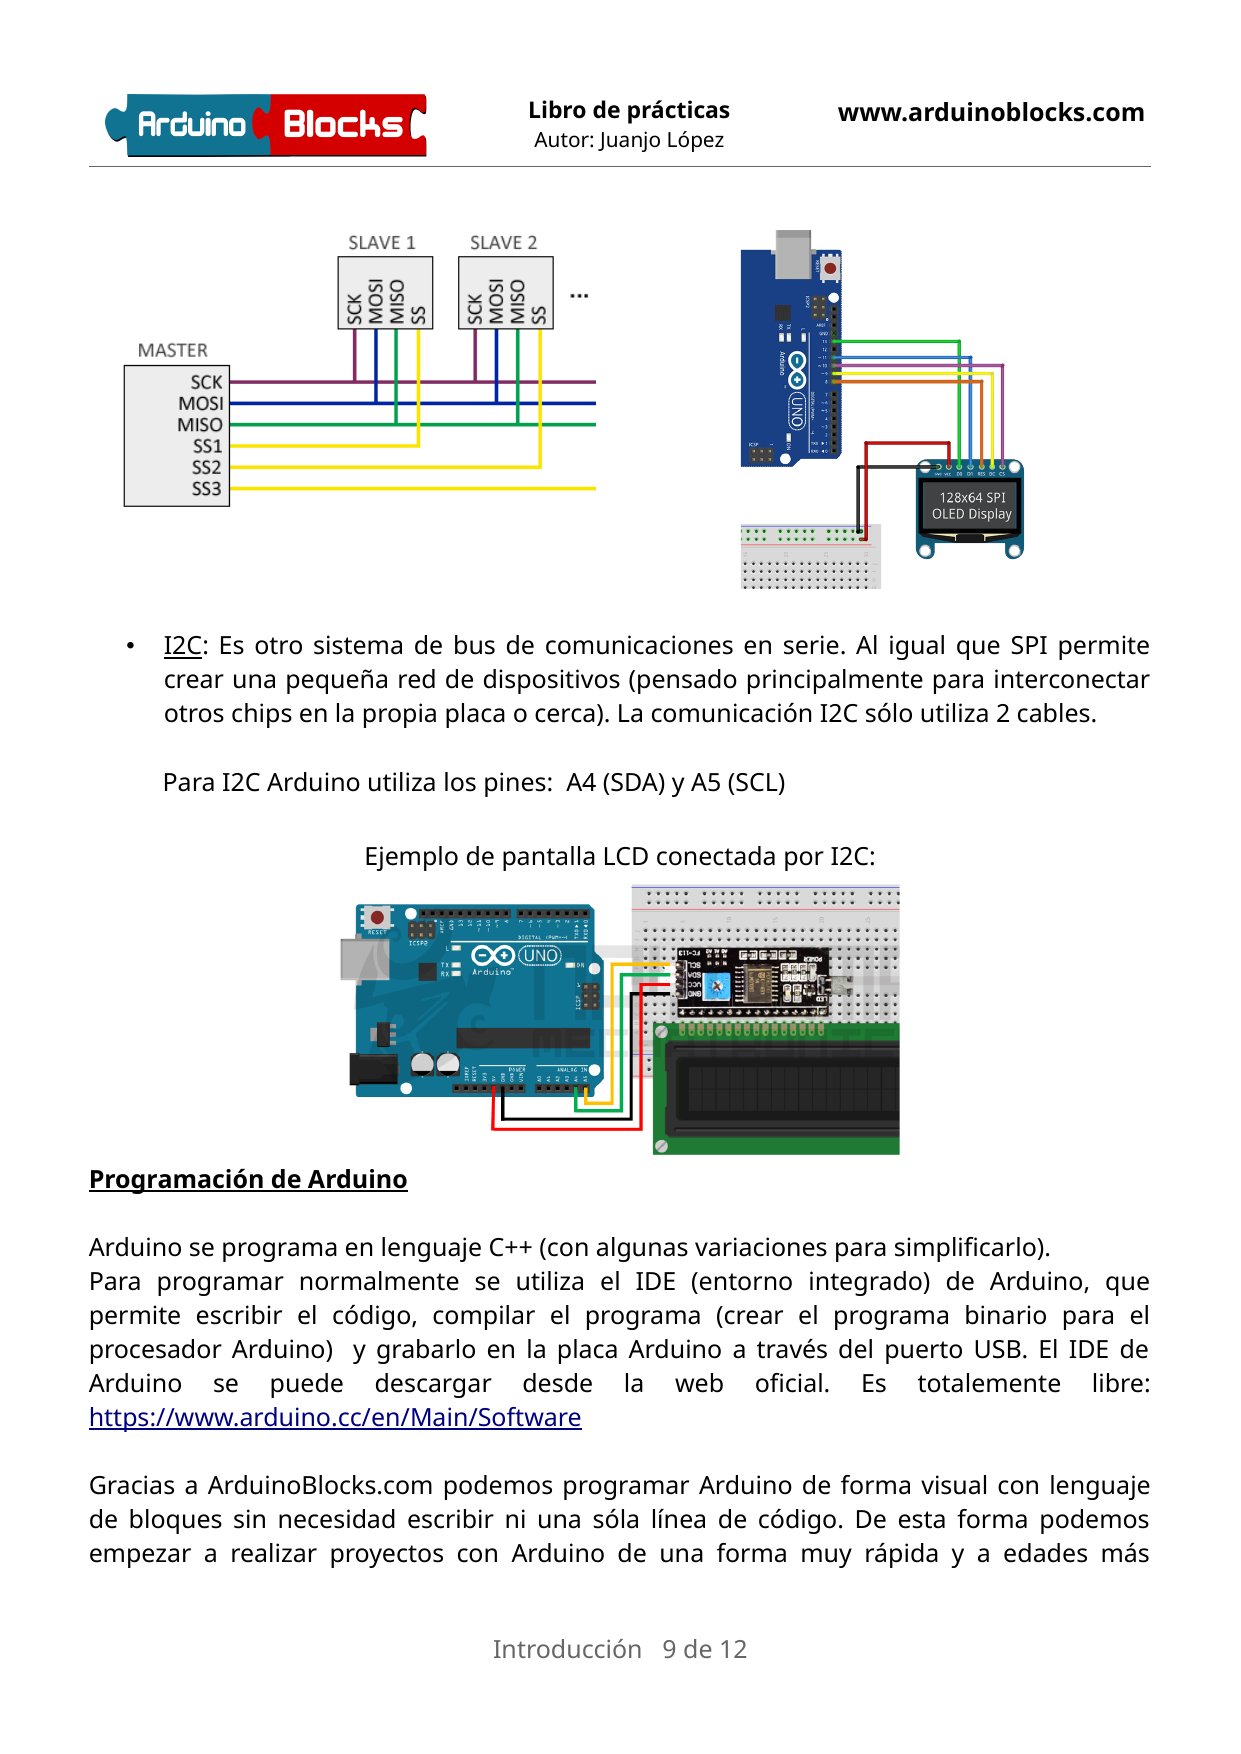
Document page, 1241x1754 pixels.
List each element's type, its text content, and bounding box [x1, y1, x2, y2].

text Para I2C Arduino utiliza los pines: A4 (SDA) y A5 (SCL) [88, 764, 1152, 798]
picture [105, 94, 427, 157]
text Gracias a ArduinoBlocks.com podemos programar Arduino de forma visual con lenguaje de bloques sin necesidad escribir ni una sóla línea de código. De esta forma podemos empezar a realizar proyectos con Arduino de una forma muy rápida y a edades más [88, 1468, 1152, 1570]
list I2C: Es otro sistema de bus de comunicaciones en serie. Al igual que SPI permite crear una pequeña red de dispositivos (pensado principalmente para interconectar otros chips en la propia placa o cerca). La comunicación I2C sólo utiliza 2 cables. [126, 628, 1152, 730]
table_cell [620, 224, 1152, 594]
table_header Ejemplo de pantalla LCD conectada por I2C: [89, 833, 1152, 878]
text Programación de Arduino [88, 1161, 1152, 1195]
text Para programar normalmente se utiliza el IDE (entorno integrado) de Arduino, que permite escribir el código, compilar el programa (crear el programa binario para el procesador Arduino) y grabarlo en la placa Arduino a través del puerto USB. El IDE de Arduino se puede descargar desde la web oficial. Es totalemente libre: https://www.arduino.cc/en/Main/Software [88, 1263, 1152, 1434]
picture [112, 230, 596, 520]
text Arduino se programa en lenguaje C++ (con algunas variaciones para simplificarlo). [88, 1229, 1152, 1263]
table_cell [89, 224, 620, 594]
picture [340, 883, 900, 1156]
table_cell [89, 878, 1152, 1161]
picture [740, 230, 1032, 589]
